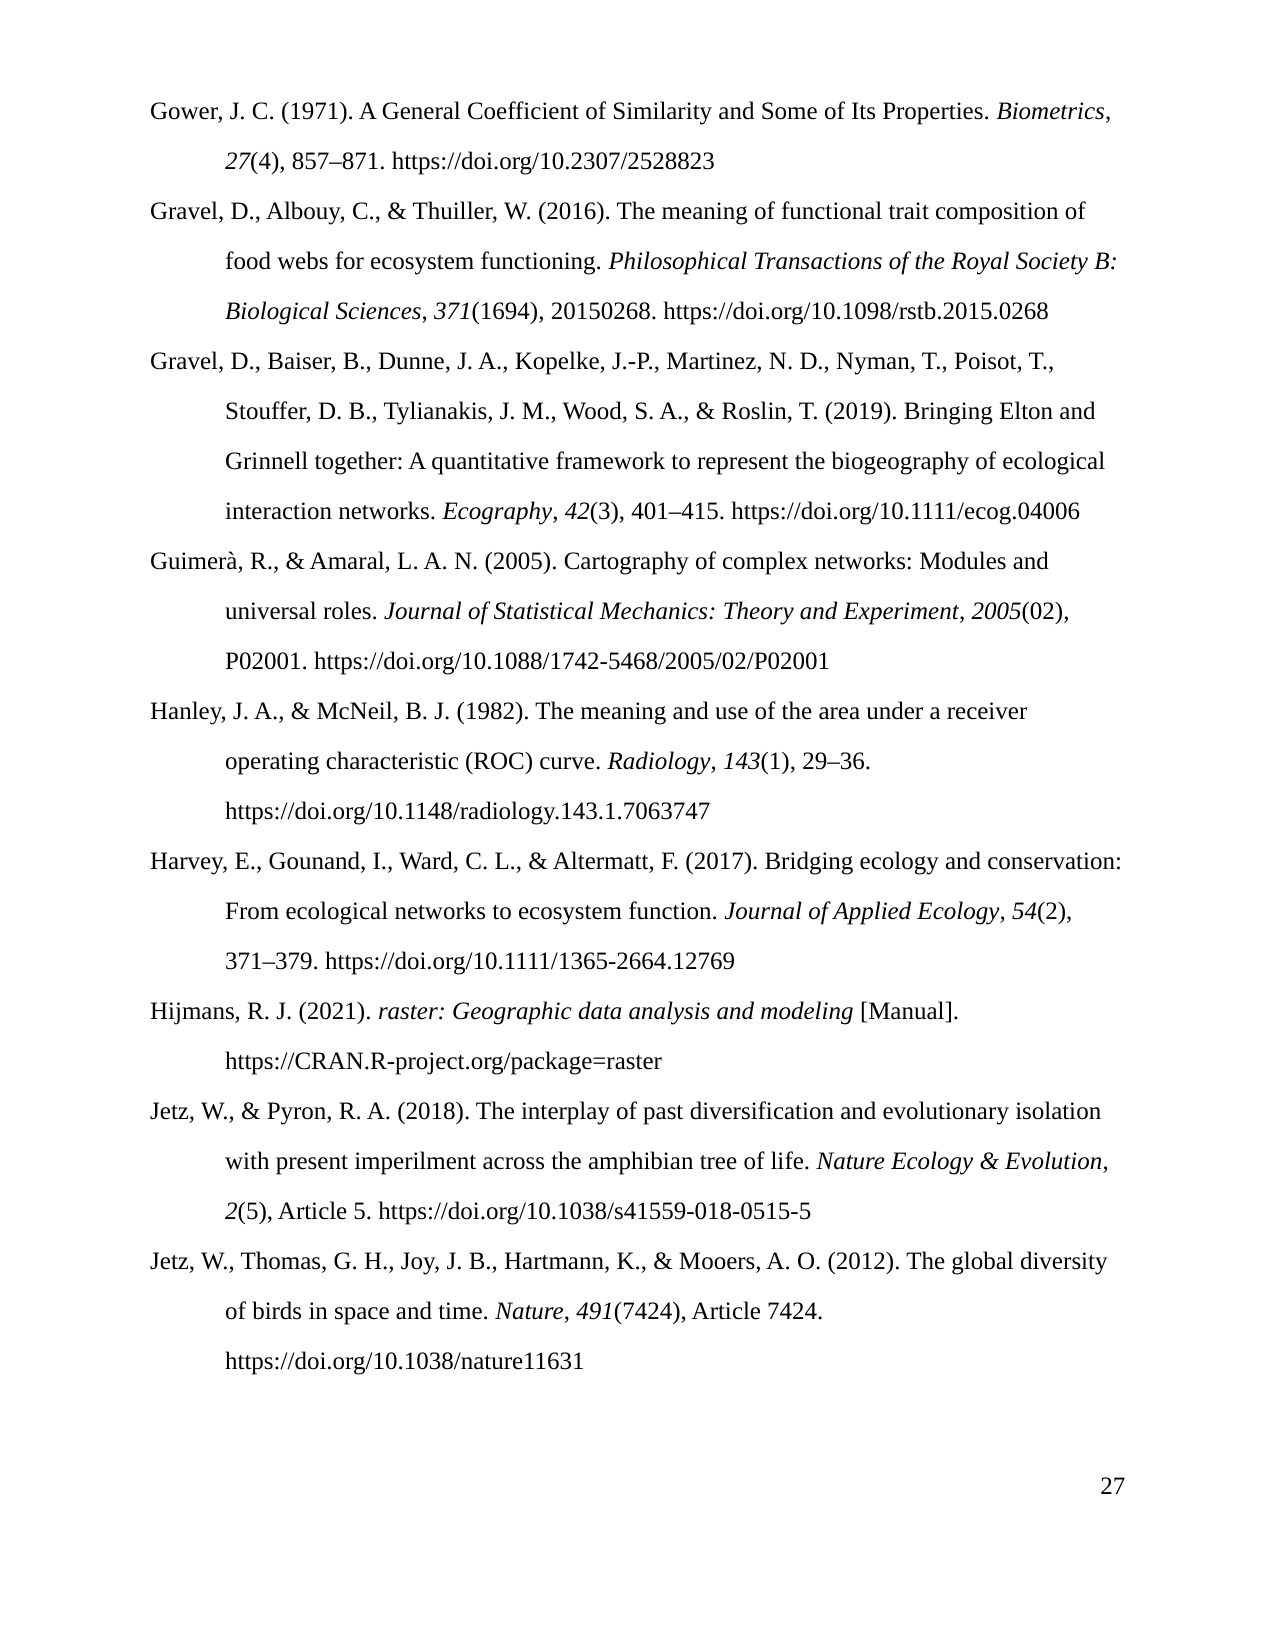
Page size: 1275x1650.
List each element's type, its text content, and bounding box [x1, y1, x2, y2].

text Guimerà, R., & Amaral, L. A. N. (2005). Cartography of complex networks: Modules and universal roles. Journal of Statistical Mechanics: Theory and Experiment, 2005(02), P02001. https://doi.org/10.1088/1742-5468/2005/02/P02001 [150, 525, 1125, 675]
text Hijmans, R. J. (2021). raster: Geographic data analysis and modeling [Manual]. https://CRAN.R-project.org/package=raster [150, 975, 1125, 1075]
text Jetz, W., Thomas, G. H., Joy, J. B., Hartmann, K., & Mooers, A. O. (2012). The global diversity of birds in space and time. Nature, 491(7424), Article 7424. https://doi.org/10.1038/nature11631 [150, 1225, 1125, 1375]
text Hanley, J. A., & McNeil, B. J. (1982). The meaning and use of the area under a receiver operating characteristic (ROC) curve. Radiology, 143(1), 29–36. https://doi.org/10.1148/radiology.143.1.7063747 [150, 675, 1125, 825]
text Gravel, D., Baiser, B., Dunne, J. A., Kopelke, J.-P., Martinez, N. D., Nyman, T., Poisot, T., Stouffer, D. B., Tylianakis, J. M., Wood, S. A., & Roslin, T. (2019). Bringing Elton and Grinnell together: A quantitative framework to represent the biogeography of ecological interaction networks. Ecography, 42(3), 401–415. https://doi.org/10.1111/ecog.04006 [150, 325, 1125, 525]
text Harvey, E., Gounand, I., Ward, C. L., & Altermatt, F. (2017). Bridging ecology and conservation: From ecological networks to ecosystem function. Journal of Applied Ecology, 54(2), 371–379. https://doi.org/10.1111/1365-2664.12769 [150, 825, 1125, 975]
text Gravel, D., Albouy, C., & Thuiller, W. (2016). The meaning of functional trait composition of food webs for ecosystem functioning. Philosophical Transactions of the Royal Society B: Biological Sciences, 371(1694), 20150268. https://doi.org/10.1098/rstb.2015.0268 [150, 175, 1125, 325]
text Jetz, W., & Pyron, R. A. (2018). The interplay of past diversification and evolutionary isolation with present imperilment across the amphibian tree of life. Nature Ecology & Evolution, 2(5), Article 5. https://doi.org/10.1038/s41559-018-0515-5 [150, 1075, 1125, 1225]
text Gower, J. C. (1971). A General Coefficient of Similarity and Some of Its Properties. Biometrics, 27(4), 857–871. https://doi.org/10.2307/2528823 [150, 75, 1125, 175]
